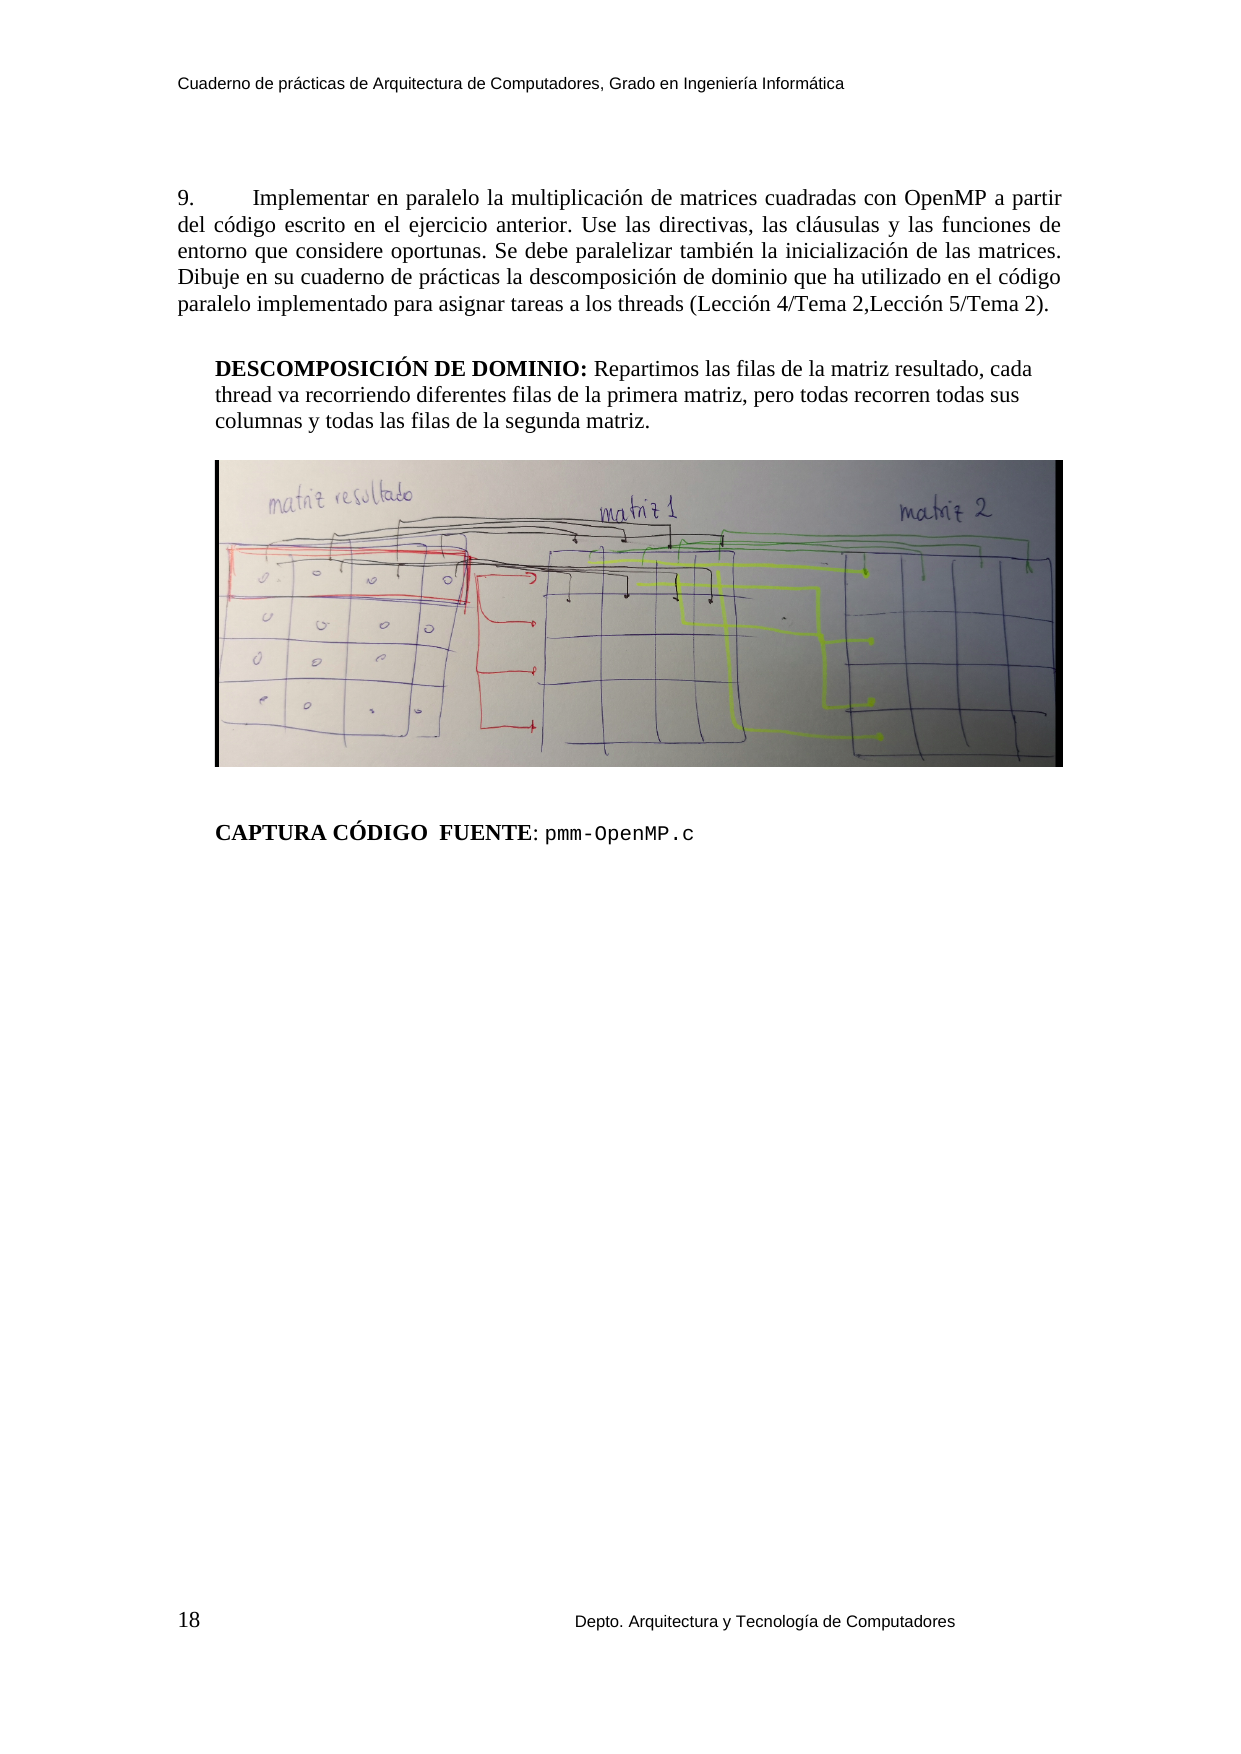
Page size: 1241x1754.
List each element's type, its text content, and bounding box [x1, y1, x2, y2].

picture [214, 460, 1063, 767]
text DESCOMPOSICIÓN DE DOMINIO: Repartimos las filas de la matriz resultado, cada thread va recorriendo diferentes filas de la primera matriz, pero todas recorren todas sus columnas y todas las filas de la segunda matriz. [215, 355, 1063, 434]
list Implementar en paralelo la multiplicación de matrices cuadradas con OpenMP a partir del código escrito en el ejercicio anterior. Use las directivas, las cláusulas y las funciones de entorno que considere oportunas. Se debe paralelizar también la inicialización de las matrices. Dibuje en su cuaderno de prácticas la descomposición de dominio que ha utilizado en el código paralelo implementado para asignar tareas a los threads (Lección 4/Tema 2,Lección 5/Tema 2). [177, 184, 1063, 316]
text CAPTURA CÓDIGO FUENTE: pmm-OpenMP.c [215, 819, 1063, 847]
